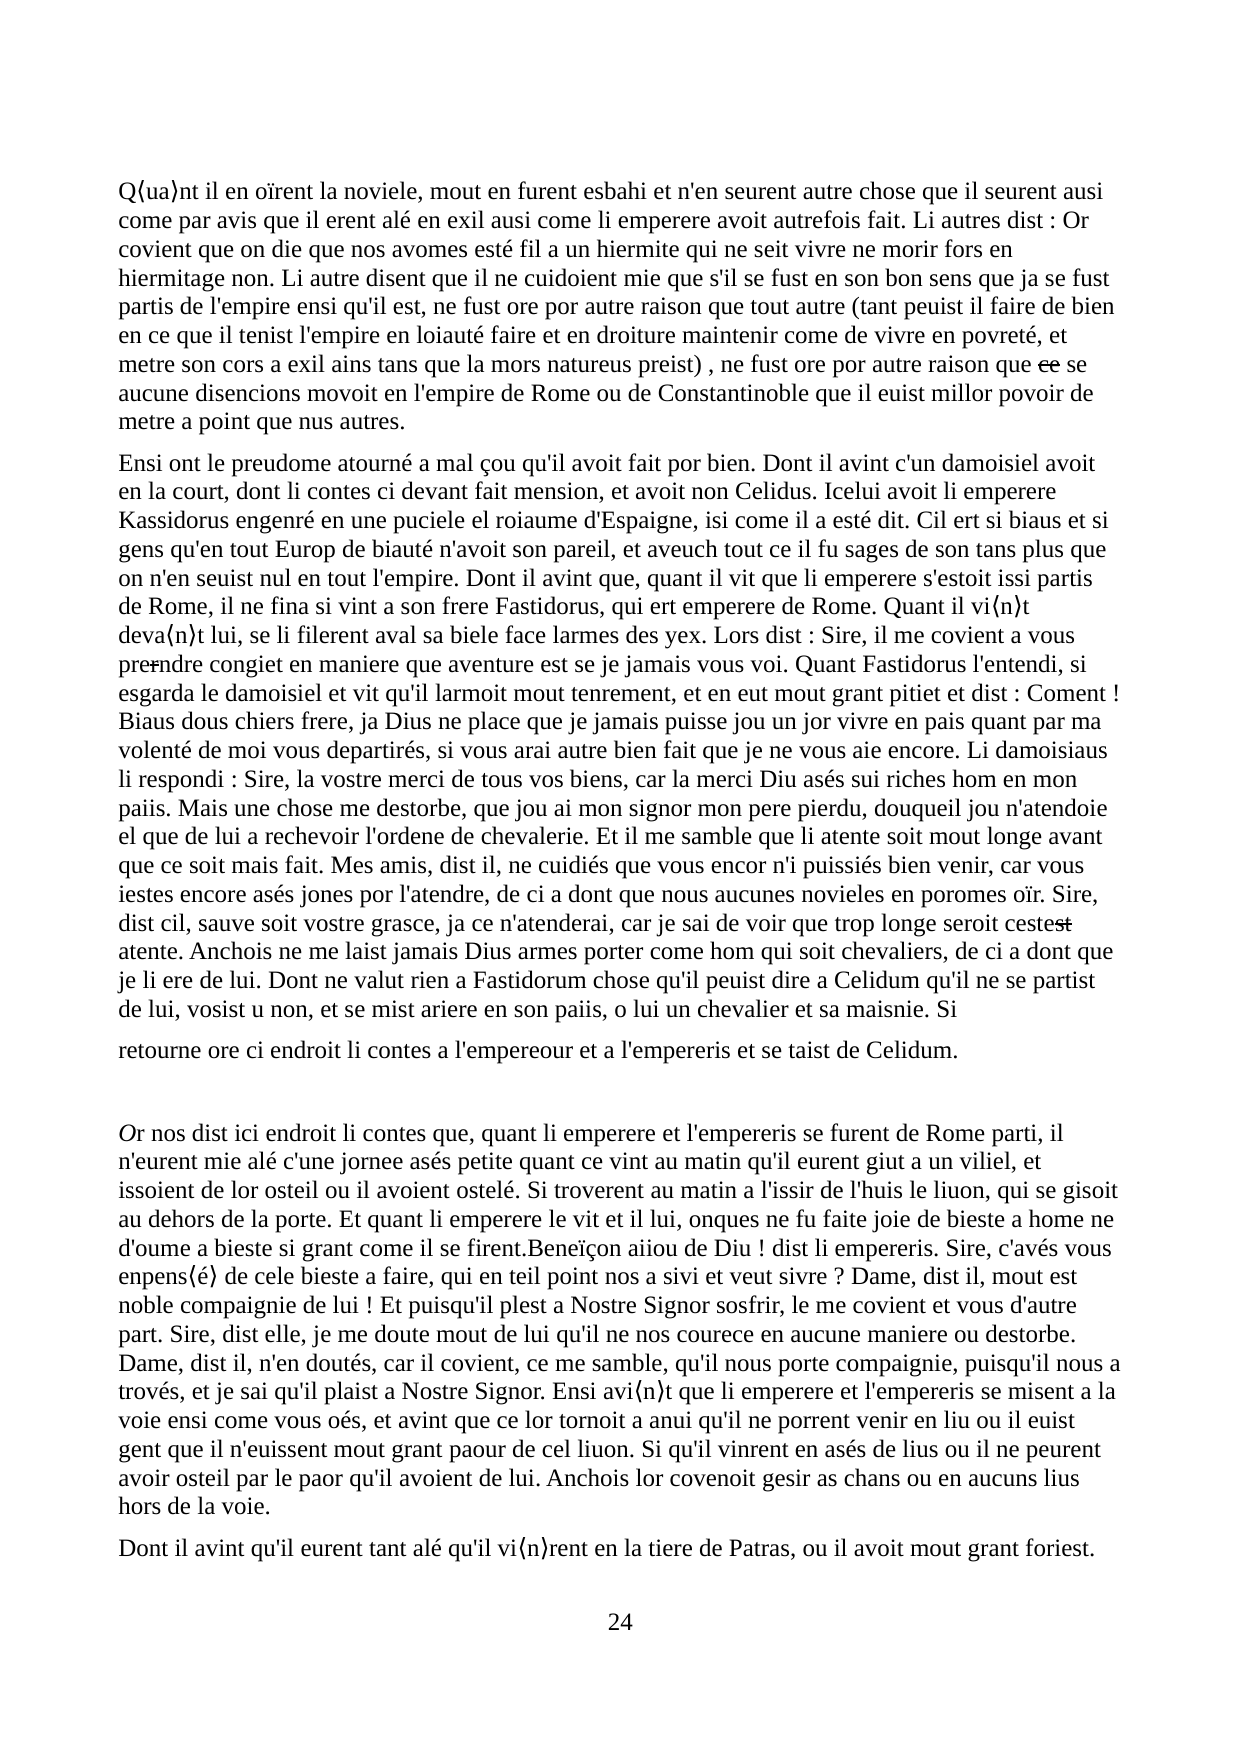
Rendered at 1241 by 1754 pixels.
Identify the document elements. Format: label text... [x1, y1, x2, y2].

text Ensi ont le preudome atourné a mal çou qu'il avoit fait por bien. Dont il avint c'un damoisiel avoit en la court, dont li contes ci devant fait mension, et avoit non Celidus. Icelui avoit li emperere Kassidorus engenré en une puciele el roiaume d'Espaigne, isi come il a esté dit. Cil ert si biaus et si gens qu'en tout Europ de biauté n'avoit son pareil, et aveuch tout ce il fu sages de son tans plus que on n'en seuist nul en tout l'empire. Dont il avint que, quant il vit que li emperere s'estoit issi partis de Rome, il ne fina si vint a son frere Fastidorus, qui ert emperere de Rome. Quant il vi⟨n⟩t deva⟨n⟩t lui, se li filerent aval sa biele face larmes des yex. Lors dist : Sire, il me covient a vous prerndre congiet en maniere que aventure est se je jamais vous voi. Quant Fastidorus l'entendi, si esgarda le damoisiel et vit qu'il larmoit mout tenrement, et en eut mout grant pitiet et dist : Coment ! Biaus dous chiers frere, ja Dius ne place que je jamais puisse jou un jor vivre en pais quant par ma volenté de moi vous departirés, si vous arai autre bien fait que je ne vous aie encore. Li damoisiaus li respondi : Sire, la vostre merci de tous vos biens, car la merci Diu asés sui riches hom en mon paiis. Mais une chose me destorbe, que jou ai mon signor mon pere pierdu, douqueil jou n'atendoie el que de lui a rechevoir l'ordene de chevalerie. Et il me samble que li atente soit mout longe avant que ce soit mais fait. Mes amis, dist il, ne cuidiés que vous encor n'i puissiés bien venir, car vous iestes encore asés jones por l'atendre, de ci a dont que nous aucunes novieles en poromes oïr. Sire, dist cil, sauve soit vostre grasce, ja ce n'atenderai, car je sai de voir que trop longe seroit cestest atente. Anchois ne me laist jamais Dius armes porter come hom qui soit chevaliers, de ci a dont que je li ere de lui. Dont ne valut rien a Fastidorum chose qu'il peuist dire a Celidum qu'il ne se partist de lui, vosist u non, et se mist ariere en son paiis, o lui un chevalier et sa maisnie. Si [118, 304, 1122, 879]
text Dont il avint qu'il eurent tant alé qu'il vi⟨n⟩rent en la tiere de Patras, ou il avoit mout grant foriest. La, en cel paiis, avoit un home anciien et de sainte vie, dont alerent tant et vinrent qu'il le trou[?]verent. Et quant il les vit, si eut grant merveille qui il fure⟨n⟩t, que une tel bieste menoient aveuch aus si amiablement, quant li emperere, qui en habit estoit d'un saint home qui a merveille sambloit iestre de bon liu venus, salua le preudome et li dist : Biaus dous amis, cil Dieus en cui vous avés mis vostre cuer et vos esperance, vous aiit a perseverer en bones ouevres ! Biaus frere, dist il, et vous aiiés bone aventure et vostre biele compaignie. Par Diu, queil gent iestes vous qui teil bieste menes aveuch vous si paisiublement ? Dont li dist li emperere : Sire, por ce soumes nous ci venut que vous sachiés qui nos soumes. Lors li conta tout de fil en aguille : qui il ert ne qu'il cueroit, et quel volenté il avoit de demourer en aucun liu, il et sa feme, ou il peuist le cors traveillier et metre a exil a çou qu'il peuist faire sa penitance, come cil qui trop avoit pris et usé des biens Nostre Signor en vanités et en autre maniere.Sire, par Diu merci ! Or sachiés que lonch tierme jou ai conviersé en cest desier et fait asés pau de bien. Et quant plus i ai vescu et mains conseillier me sai, por coi je vous di a bries paroles que selonch çou que jou ai entendut de vos, vos avés mains a faire enviers Nostre Signor que jou n'aie. Et d'autre part je vous voi de millor et de grignor sens que je ne sui, et non mie par ce que je ne vous doie dire mon povre avis selonc ce que je sent et voi de vos. Il m'est avis que vous avés ci endroit ceste dame que je voi qui est aparellié a faire tout plainnemen⟨n⟩t vostre volenté, coment ses povoir se puist estendre, et bien savés que Nostre Sire si ne coumande mie que nus soit omecides del cors metre a destruction, se ce non qu'il en puet souffrir selonc çou que Nature se puet estendre a çou que li chars n'ait mie son delit, por coi on n'oblie mie son creatour. Et par icest raison que jou voi en la dame, qui mie n'est conplexionee de faire penitance en droit de vos et de moi, il covenroit que elle fust en liu qui fust en droit foi et ou ele ne vous empeechast a faire chose qui a Nostre Creator deuist desplaire. [118, 1389, 1122, 1561]
text Or nos dist ici endroit li contes que, quant li emperere et l'empereris se furent de Rome parti, il n'eurent mie alé c'une jornee asés petite quant ce vint au matin qu'il eurent giut a un viliel, et issoient de lor osteil ou il avoient ostelé. Si troverent au matin a l'issir de l'huis le liuon, qui se gisoit au dehors de la porte. Et quant li emperere le vit et il lui, onques ne fu faite joie de bieste a home ne d'oume a bieste si grant come il se firent.Beneïçon aiiou de Diu ! dist li empereris. Sire, c'avés vous enpens⟨é⟩ de cele bieste a faire, qui en teil point nos a sivi et veut sivre ? Dame, dist il, mout est noble compaignie de lui ! Et puisqu'il plest a Nostre Signor sosfrir, le me covient et vous d'autre part. Sire, dist elle, je me doute mout de lui qu'il ne nos courece en aucune maniere ou destorbe. Dame, dist il, n'en doutés, car il covient, ce me samble, qu'il nous porte compaignie, puisqu'il nous a trovés, et je sai qu'il plaist a Nostre Signor. Ensi avi⟨n⟩t que li emperere et l'empereris se misent a la voie ensi come vous oés, et avint que ce lor tornoit a anui qu'il ne porrent venir en liu ou il euist gent que il n'euissent mout grant paour de cel liuon. Si qu'il vinrent en asés de lius ou il ne peurent avoir osteil par le paor qu'il avoient de lui. Anchois lor covenoit gesir as chans ou en aucuns lius hors de la voie. [118, 974, 1122, 1376]
text retourne ore ci endroit li contes a l'empereour et a l'empereris et se taist de Celidum. [118, 891, 1122, 920]
text Q⟨ua⟩nt il en oïrent la noviele, mout en furent esbahi et n'en seurent autre chose que il seurent ausi come par avis que il erent alé en exil ausi come li emperere avoit autrefois fait. Li autres dist : Or covient que on die que nos avomes esté fil a un hiermite qui ne seit vivre ne morir fors en hiermitage non. Li autre disent que il ne cuidoient mie que s'il se fust en son bon sens que ja se fust partis de l'empire ensi qu'il est, ne fust ore por autre raison que tout autre (tant peuist il faire de bien en ce que il tenist l'empire en loiauté faire et en droiture maintenir come de vivre en povreté, et metre son cors a exil ains tans que la mors natureus preist) , ne fust ore por autre raison que ce se aucune disencions movoit en l'empire de Rome ou de Constantinoble que il euist millor povoir de metre a point que nus autres. [118, 176, 1122, 291]
